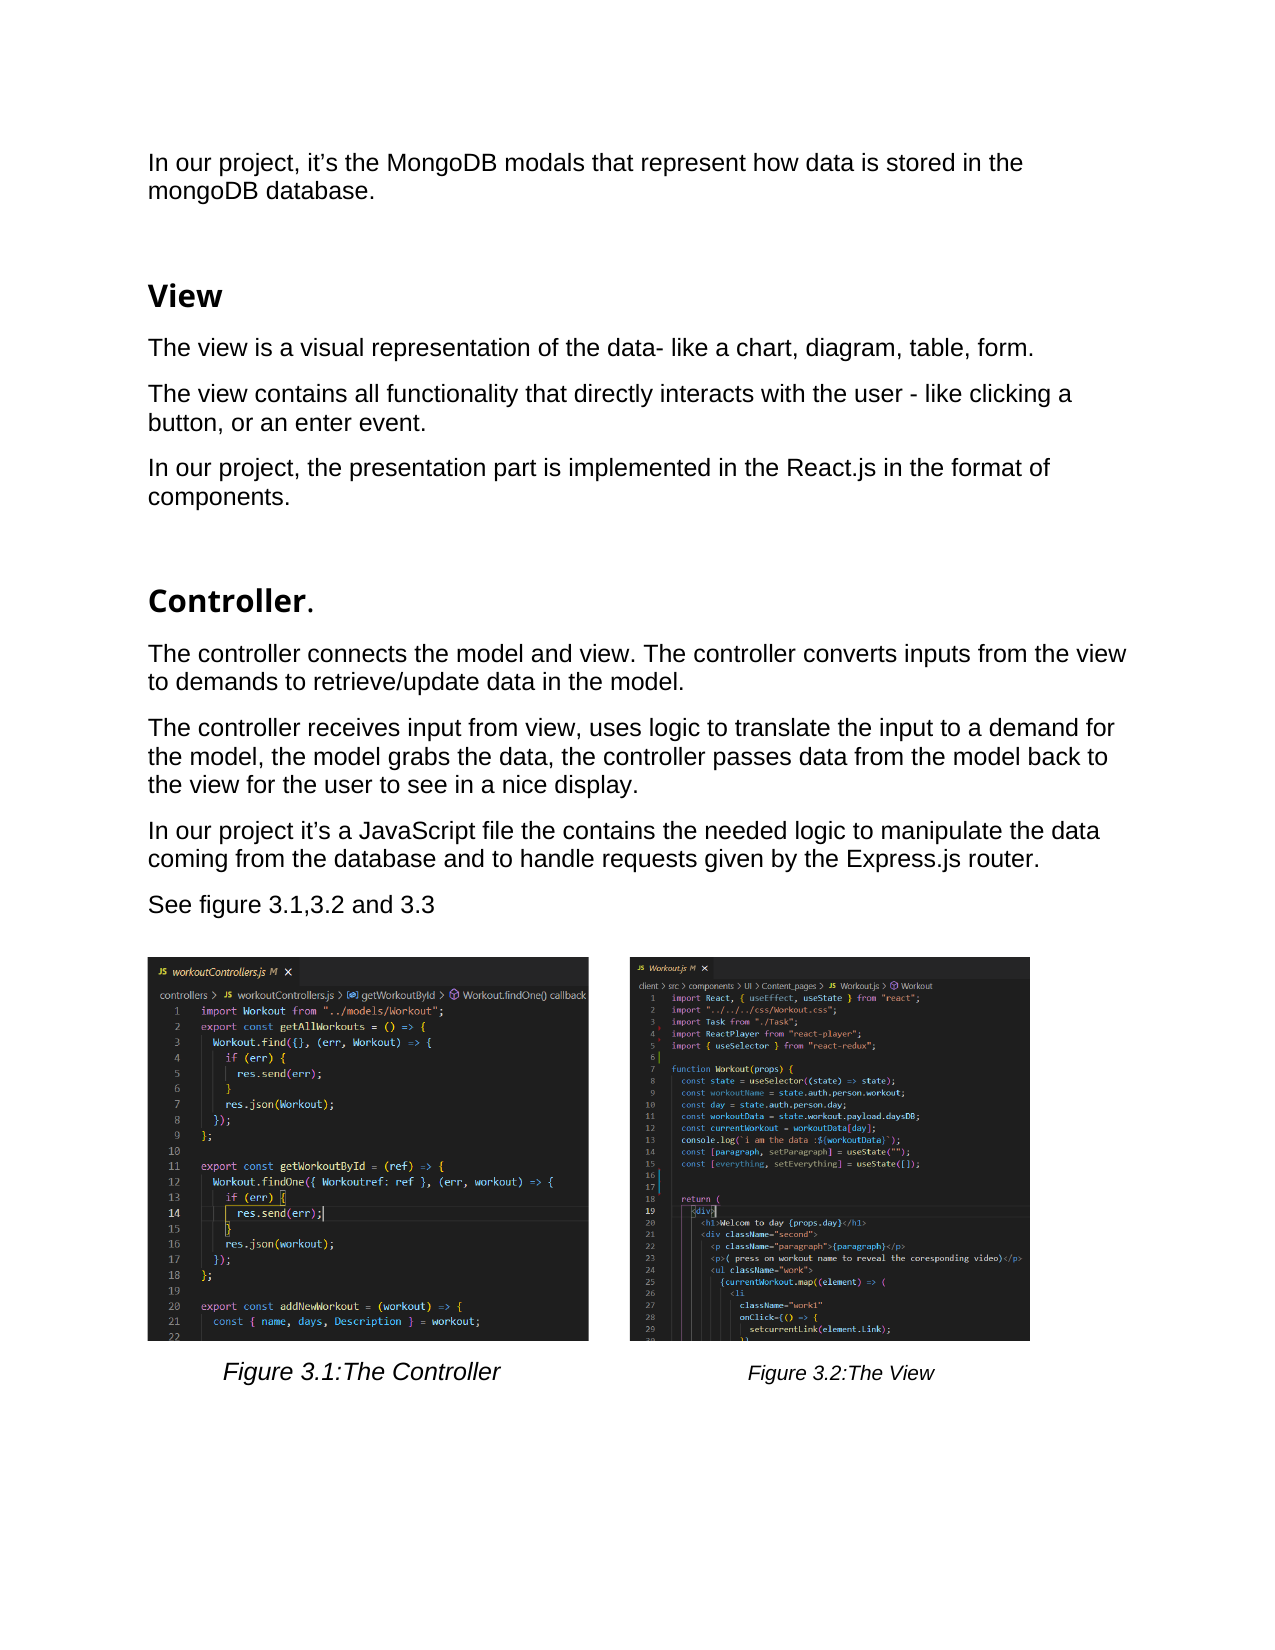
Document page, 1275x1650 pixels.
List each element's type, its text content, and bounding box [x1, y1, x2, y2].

text The controller receives input from view, uses logic to translate the input to a demand for the model, the model grabs the data, the controller passes data from the model back to the view for the user to see in a nice display. [148, 713, 1127, 799]
text Figure ‎3.1:The Controller Figure ‎3.2:The View [148, 1357, 1127, 1386]
text In our project, it’s the MongoDB modals that represent how data is stored in the mongoDB database. [148, 148, 1127, 205]
text See figure 3.1,3.2 and 3.3 [148, 890, 1127, 919]
text In our project it’s a JavaScript file the contains the needed logic to manipulate the data coming from the database and to handle requests given by the Express.js router. [148, 816, 1127, 873]
text View [148, 274, 1127, 317]
text The view contains all functionality that directly interacts with the user - like clicking a button, or an enter event. [148, 379, 1127, 436]
text Controller. [148, 579, 1127, 622]
text The controller connects the model and view. The controller converts inputs from the view to demands to retrieve/update data in the model. [148, 639, 1127, 696]
text In our project, the presentation part is implemented in the React.js in the format of components. [148, 453, 1127, 510]
text The view is a visual representation of the data- like a chart, diagram, table, form. [148, 333, 1127, 362]
